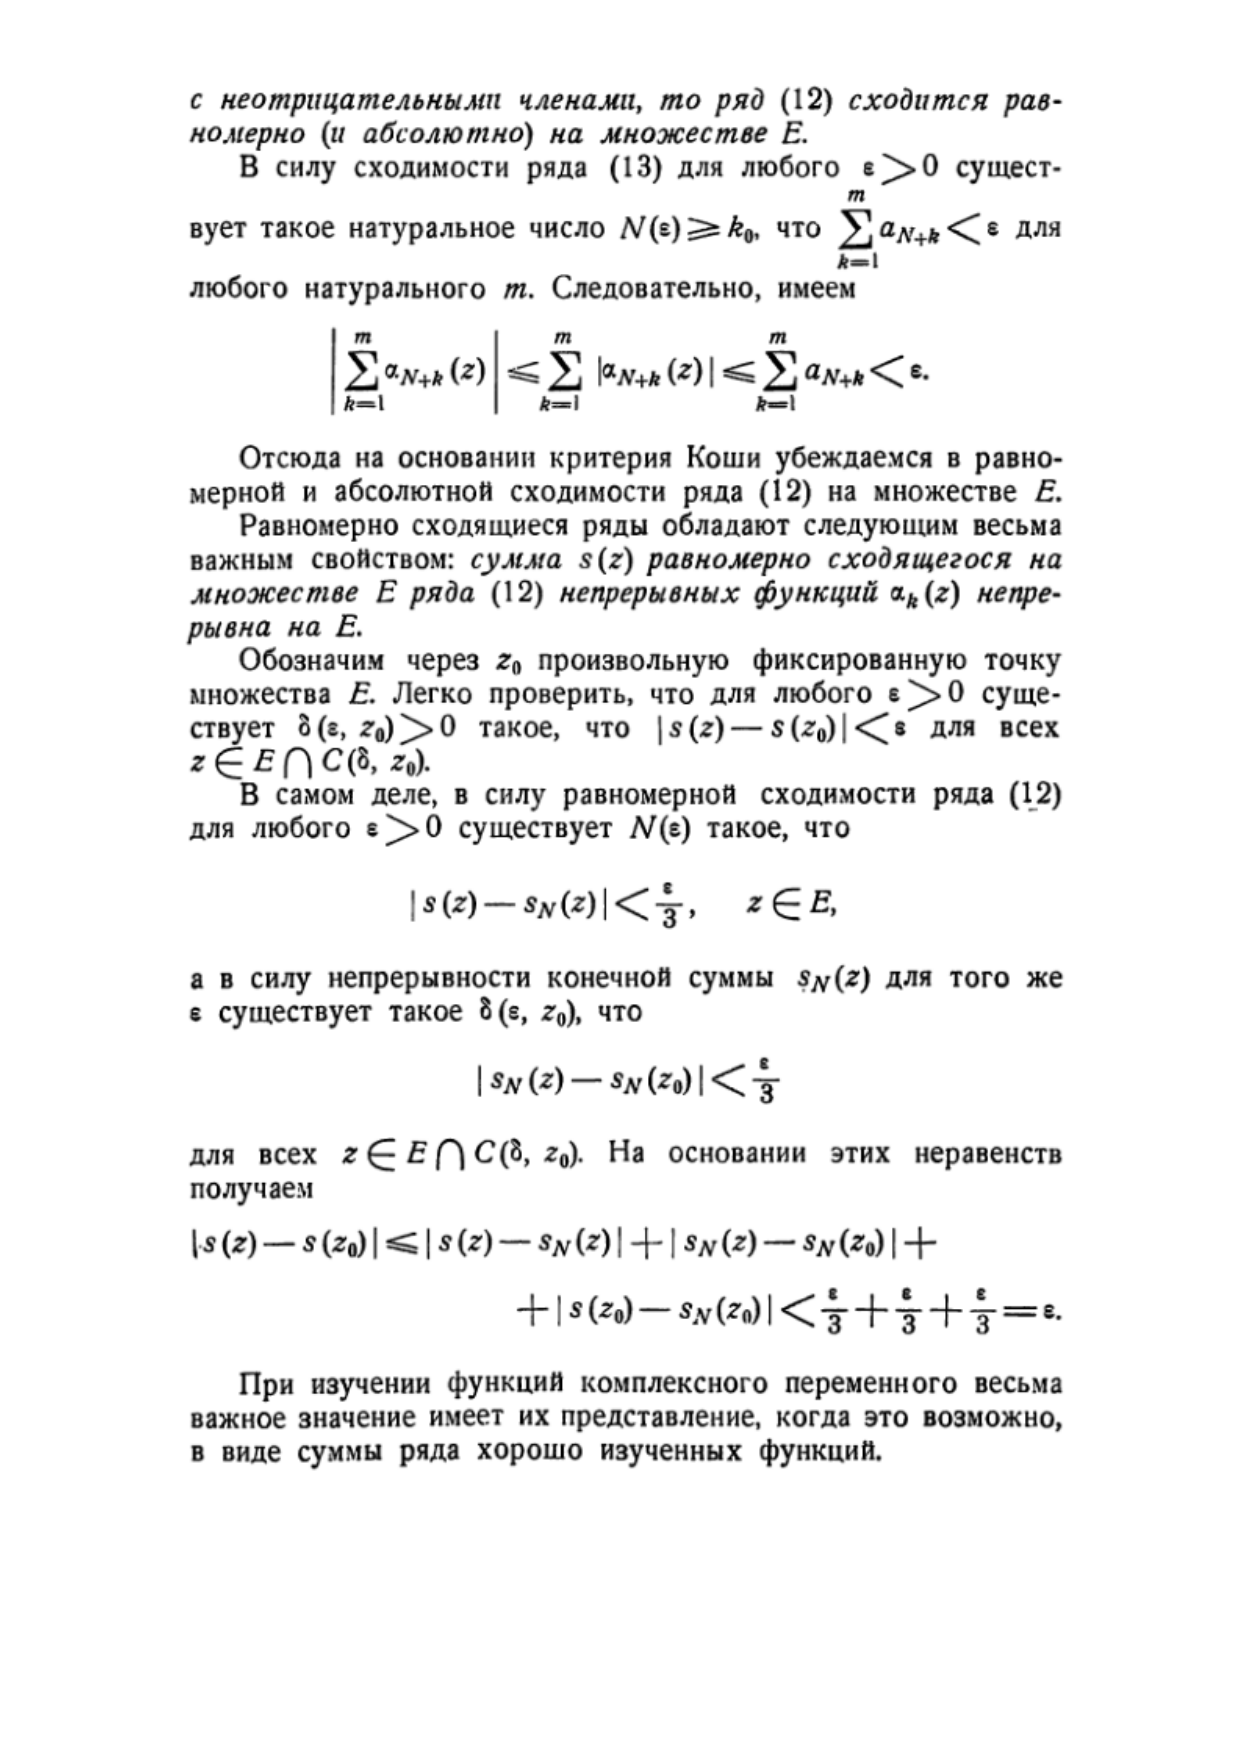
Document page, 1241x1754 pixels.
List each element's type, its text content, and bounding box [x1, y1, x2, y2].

picture [170, 76, 1085, 1480]
text 4.Непрерывность функции в точке. Основные свойства непрерывных функций. (в другой pdf) 5.Сходящиеся ряды с комплексными членами. Свойства сходящихся рядов. Основные признаки сходимости. 6. Показательная , гиперболические и тригонометрические функции комплексного аргумента. [46, 76, 1209, 1658]
